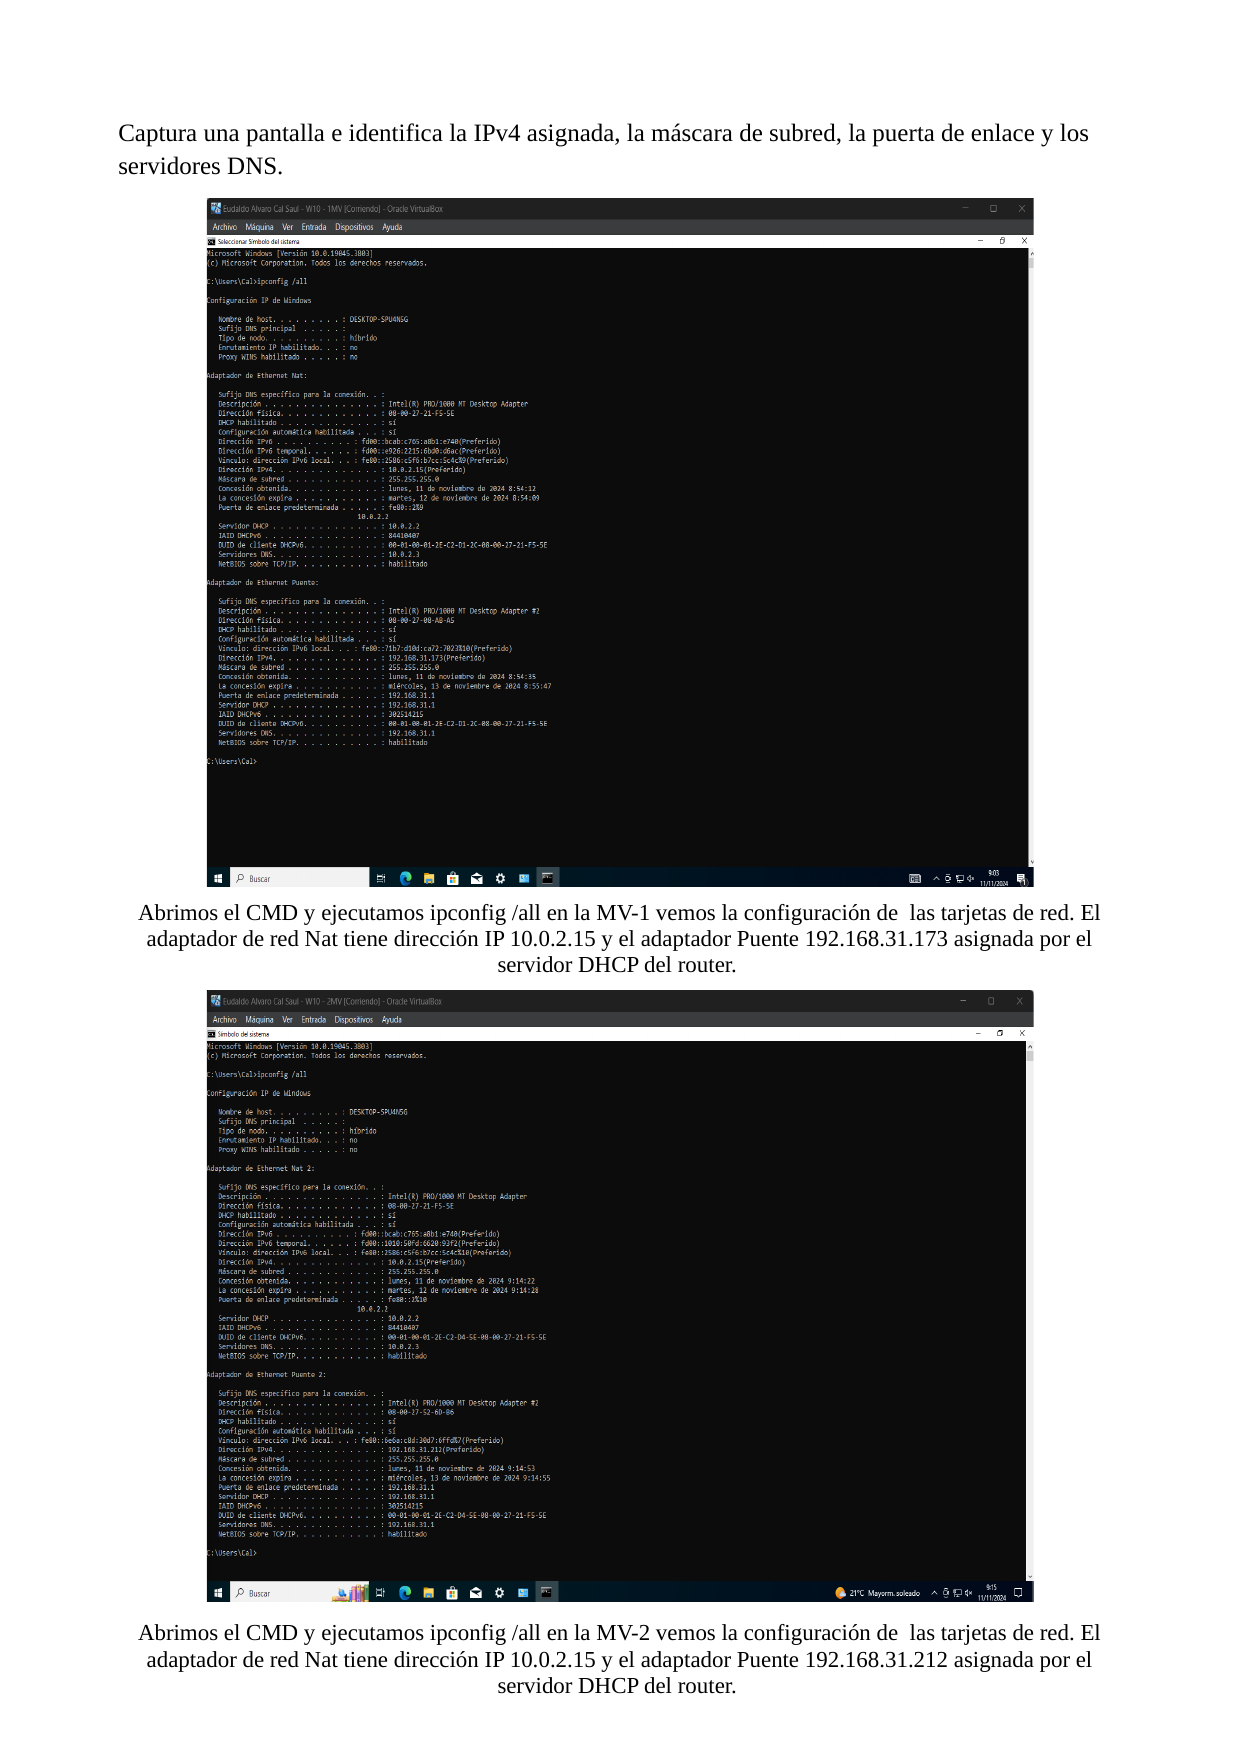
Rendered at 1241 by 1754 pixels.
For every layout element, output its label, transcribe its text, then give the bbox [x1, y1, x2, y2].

picture [206, 198, 1034, 887]
text Captura una pantalla e identifica la IPv4 asignada, la máscara de subred, la puerta de enlace y los servidores DNS. [118, 118, 1122, 180]
picture [206, 990, 1034, 1602]
